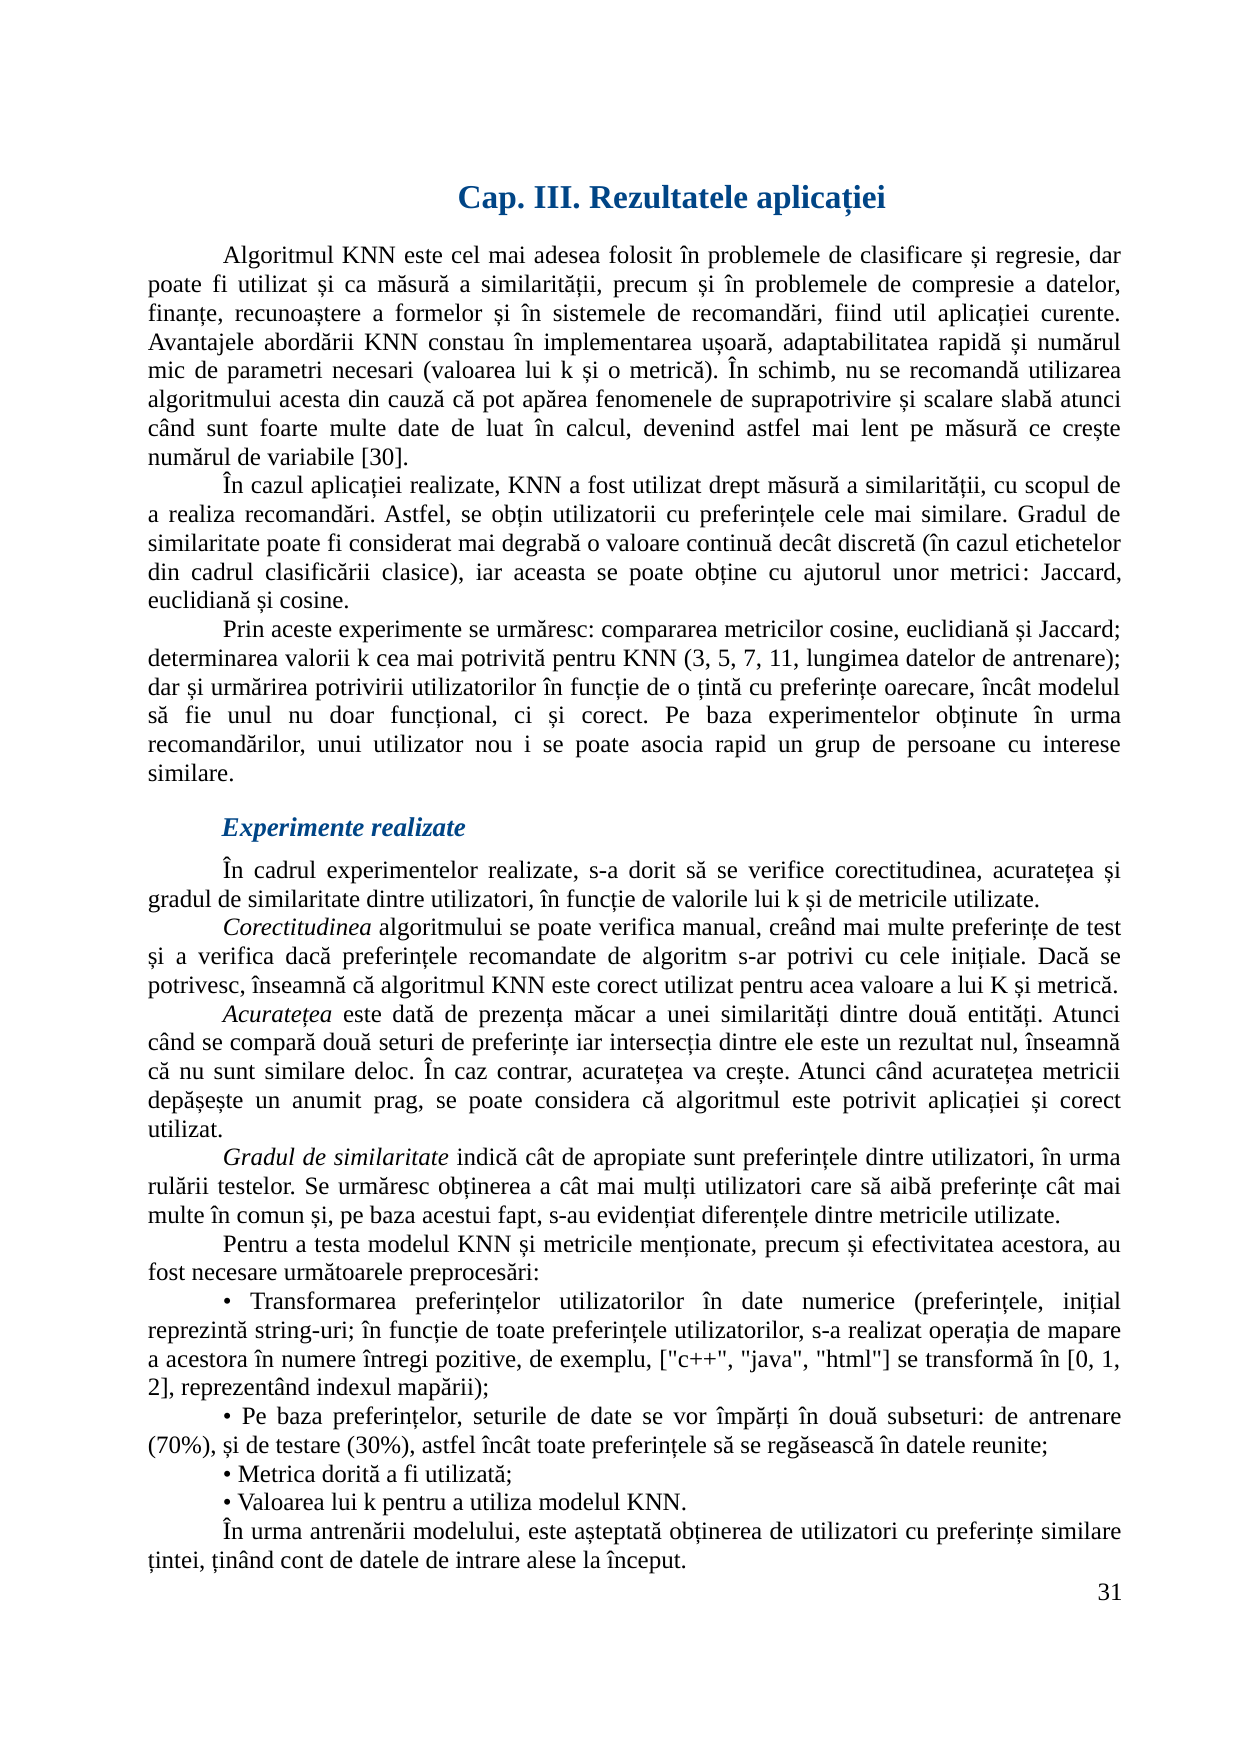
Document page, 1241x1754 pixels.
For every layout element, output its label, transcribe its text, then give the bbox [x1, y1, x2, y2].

text Acuratețea este dată de prezența măcar a unei similarități dintre două entități. Atunci când se compară două seturi de preferințe iar intersecția dintre ele este un rezultat nul, înseamnă că nu sunt similare deloc. În caz contrar, acuratețea va crește. Atunci când acuratețea metricii depășește un anumit prag, se poate considera că algoritmul este potrivit aplicației și corect utilizat. [148, 999, 1122, 1142]
subtitle Cap. III. Rezultatele aplicației [221, 177, 1122, 215]
text Prin aceste experimente se urmăresc: compararea metricilor cosine, euclidiană și Jaccard; determinarea valorii k cea mai potrivită pentru KNN (3, 5, 7, 11, lungimea datelor de antrenare); dar și urmărirea potrivirii utilizatorilor în funcție de o țintă cu preferințe oarecare, încât modelul să fie unul nu doar funcțional, ci și corect. Pe baza experimentelor obținute în urma recomandărilor, unui utilizator nou i se poate asocia rapid un grup de persoane cu interese similare. [148, 614, 1122, 787]
text În urma antrenării modelului, este așteptată obținerea de utilizatori cu preferințe similare țintei, ținând cont de datele de intrare alese la început. [148, 1516, 1122, 1574]
text • Pe baza preferințelor, seturile de date se vor împărți în două subseturi: de antrenare (70%), și de testare (30%), astfel încât toate preferințele să se regăsească în datele reunite; [148, 1401, 1122, 1459]
text • Metrica dorită a fi utilizată; [148, 1459, 1122, 1487]
text În cadrul experimentelor realizate, s-a dorit să se verifice corectitudinea, acuratețea și gradul de similaritate dintre utilizatori, în funcție de valorile lui k și de metricile utilizate. [148, 855, 1122, 912]
text Gradul de similaritate indică cât de apropiate sunt preferințele dintre utilizatori, în urma rulării testelor. Se urmăresc obținerea a cât mai mulți utilizatori care să aibă preferințe cât mai multe în comun și, pe baza acestui fapt, s-au evidențiat diferențele dintre metricile utilizate. [148, 1142, 1122, 1229]
text • Valoarea lui k pentru a utiliza modelul KNN. [148, 1487, 1122, 1516]
text În cazul aplicației realizate, KNN a fost utilizat drept măsură a similarității, cu scopul de a realiza recomandări. Astfel, se obțin utilizatorii cu preferințele cele mai similare. Gradul de similaritate poate fi considerat mai degrabă o valoare continuă decât discretă (în cazul etichetelor din cadrul clasificării clasice), iar aceasta se poate obține cu ajutorul unor metrici: Jaccard, euclidiană și cosine. [148, 470, 1122, 614]
text • Transformarea preferințelor utilizatorilor în date numerice (preferințele, inițial reprezintă string-uri; în funcție de toate preferințele utilizatorilor, s-a realizat operația de mapare a acestora în numere întregi pozitive, de exemplu, ["c++", "java", "html"] se transformă în [0, 1, 2], reprezentând indexul mapării); [148, 1286, 1122, 1401]
subtitle Experimente realizate [221, 811, 1122, 843]
text Pentru a testa modelul KNN și metricile menționate, precum și efectivitatea acestora, au fost necesare următoarele preprocesări: [148, 1229, 1122, 1286]
text Algoritmul KNN este cel mai adesea folosit în problemele de clasificare și regresie, dar poate fi utilizat și ca măsură a similarității, precum și în problemele de compresie a datelor, finanțe, recunoaștere a formelor și în sistemele de recomandări, fiind util aplicației curente. Avantajele abordării KNN constau în implementarea ușoară, adaptabilitatea rapidă și numărul mic de parametri necesari (valoarea lui k și o metrică). În schimb, nu se recomandă utilizarea algoritmului acesta din cauză că pot apărea fenomenele de suprapotrivire și scalare slabă atunci când sunt foarte multe date de luat în calcul, devenind astfel mai lent pe măsură ce crește numărul de variabile [30]. [148, 240, 1122, 470]
text Corectitudinea algoritmului se poate verifica manual, creând mai multe preferințe de test și a verifica dacă preferințele recomandate de algoritm s-ar potrivi cu cele inițiale. Dacă se potrivesc, înseamnă că algoritmul KNN este corect utilizat pentru acea valoare a lui K și metrică. [148, 912, 1122, 999]
